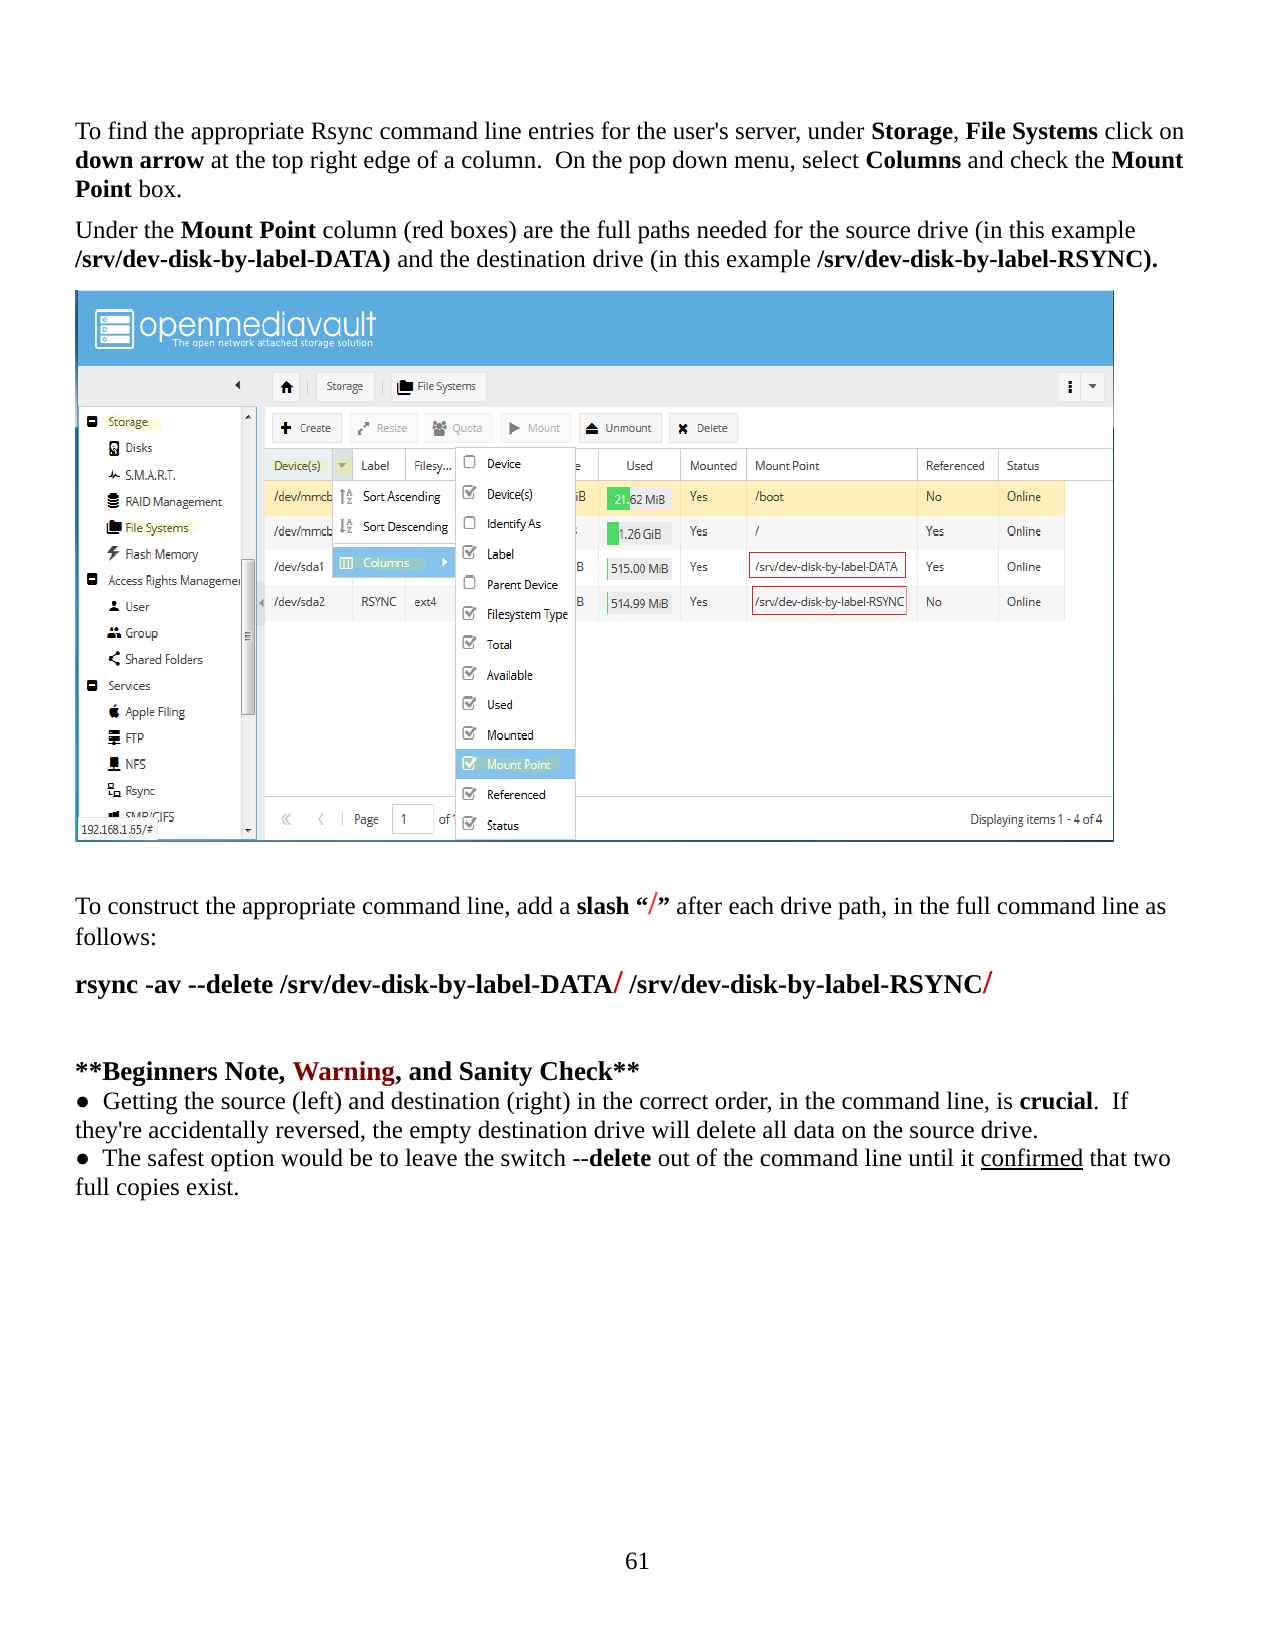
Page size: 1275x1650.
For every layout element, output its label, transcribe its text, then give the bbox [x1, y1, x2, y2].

text To construct the appropriate command line, add a slash “/” after each drive path, in the full command line as follows: [75, 883, 1200, 950]
text Under the Mount Point column (red boxes) are the full paths needed for the source drive (in this example /srv/dev-disk-by-label-DATA) and the destination drive (in this example /srv/dev-disk-by-label-RSYNC). [75, 215, 1200, 272]
picture [75, 290, 1114, 842]
text rsync -av --delete /srv/dev-disk-by-label-DATA/ /srv/dev-disk-by-label-RSYNC/ [75, 963, 1200, 1001]
text **Beginners Note, Warning, and Sanity Check** ● Getting the source (left) and destination (right) in the correct order, in the command line, is crucial. If they're accidentally reversed, the empty destination drive will delete all data on the source drive. ● The safest option would be to leave the switch --delete out of the command line until it confirmed that two full copies exist. [75, 1055, 1200, 1201]
text To find the appropriate Rsync command line entries for the user's server, under Storage, File Systems click on down arrow at the top right edge of a column. On the pop down menu, select Columns and check the Mount Point box. [75, 116, 1200, 202]
